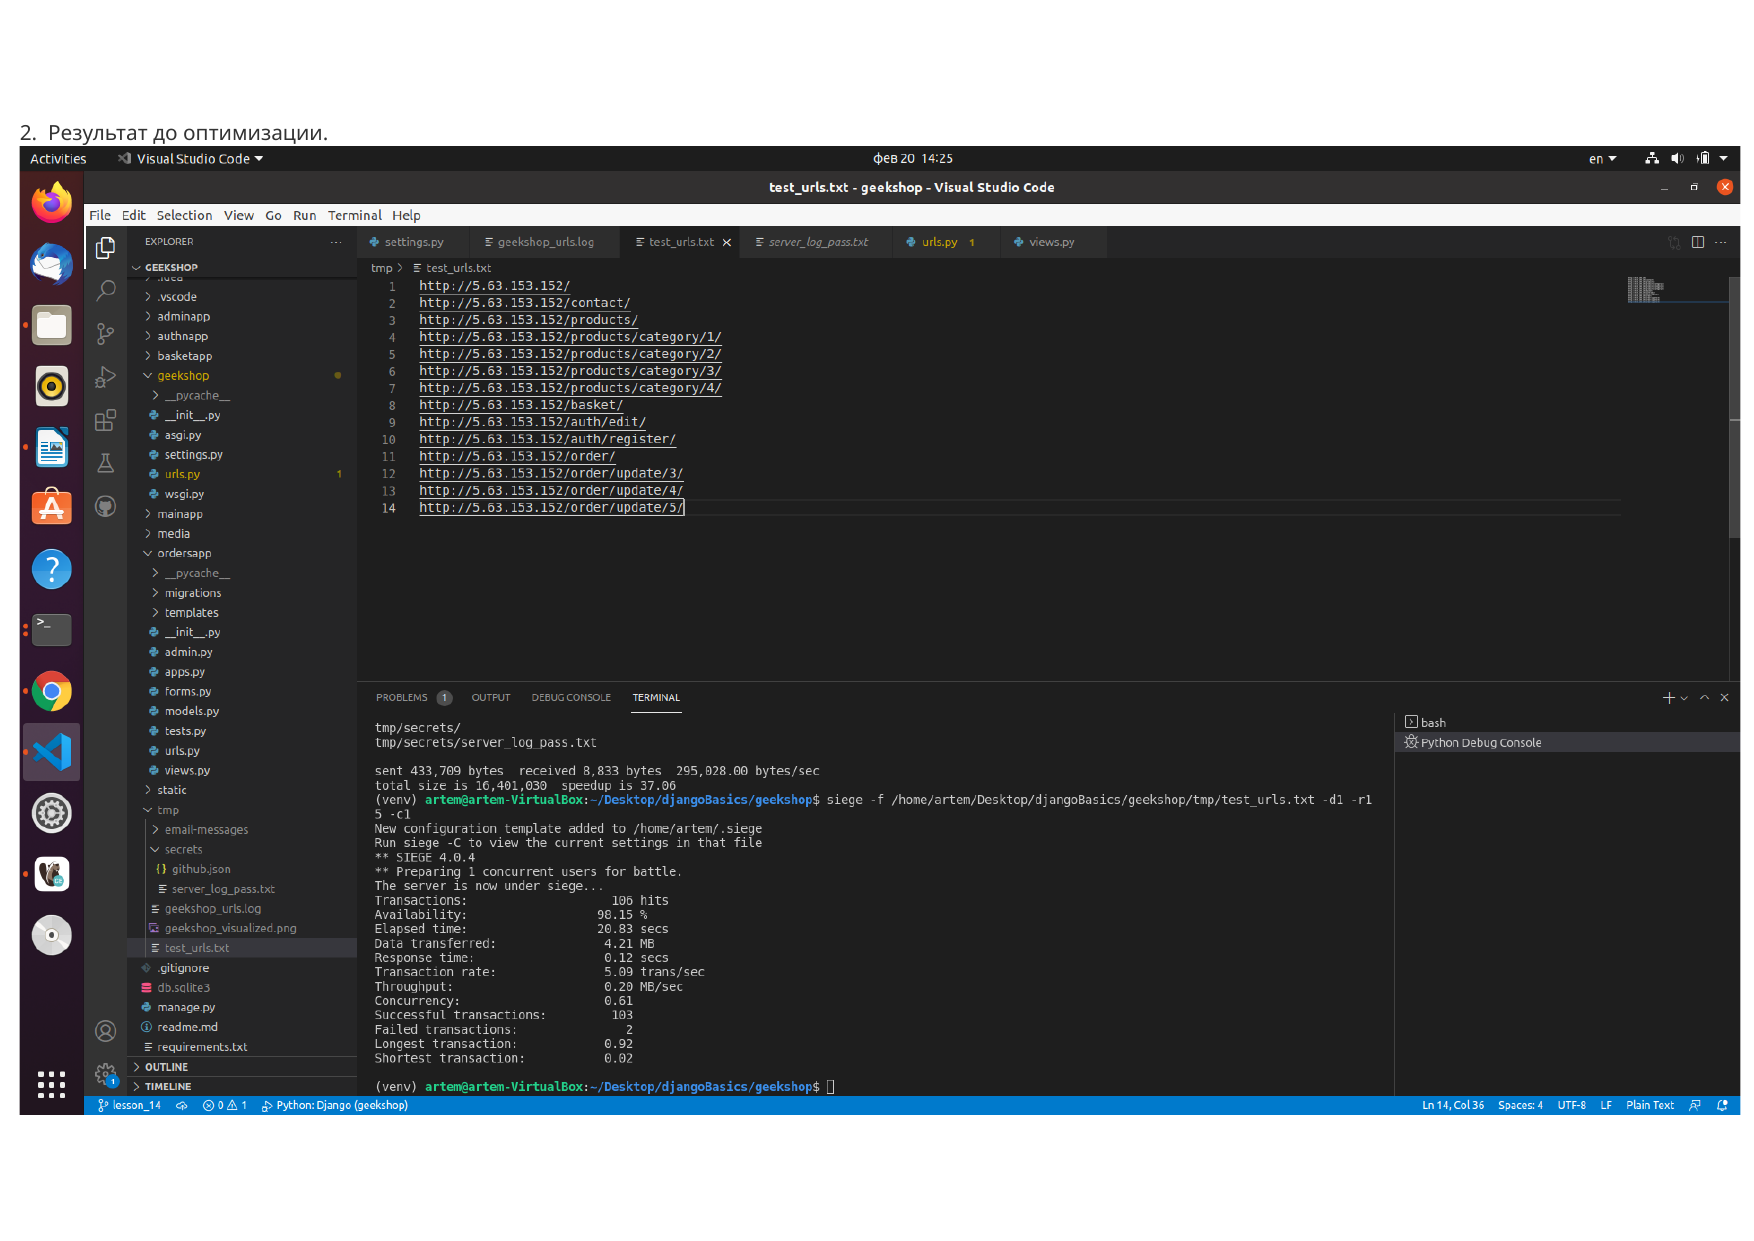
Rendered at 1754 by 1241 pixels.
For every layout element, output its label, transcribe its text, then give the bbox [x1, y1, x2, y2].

picture [19, 146, 1741, 1115]
text 2. Результат до оптимизации. [19, 118, 1741, 146]
